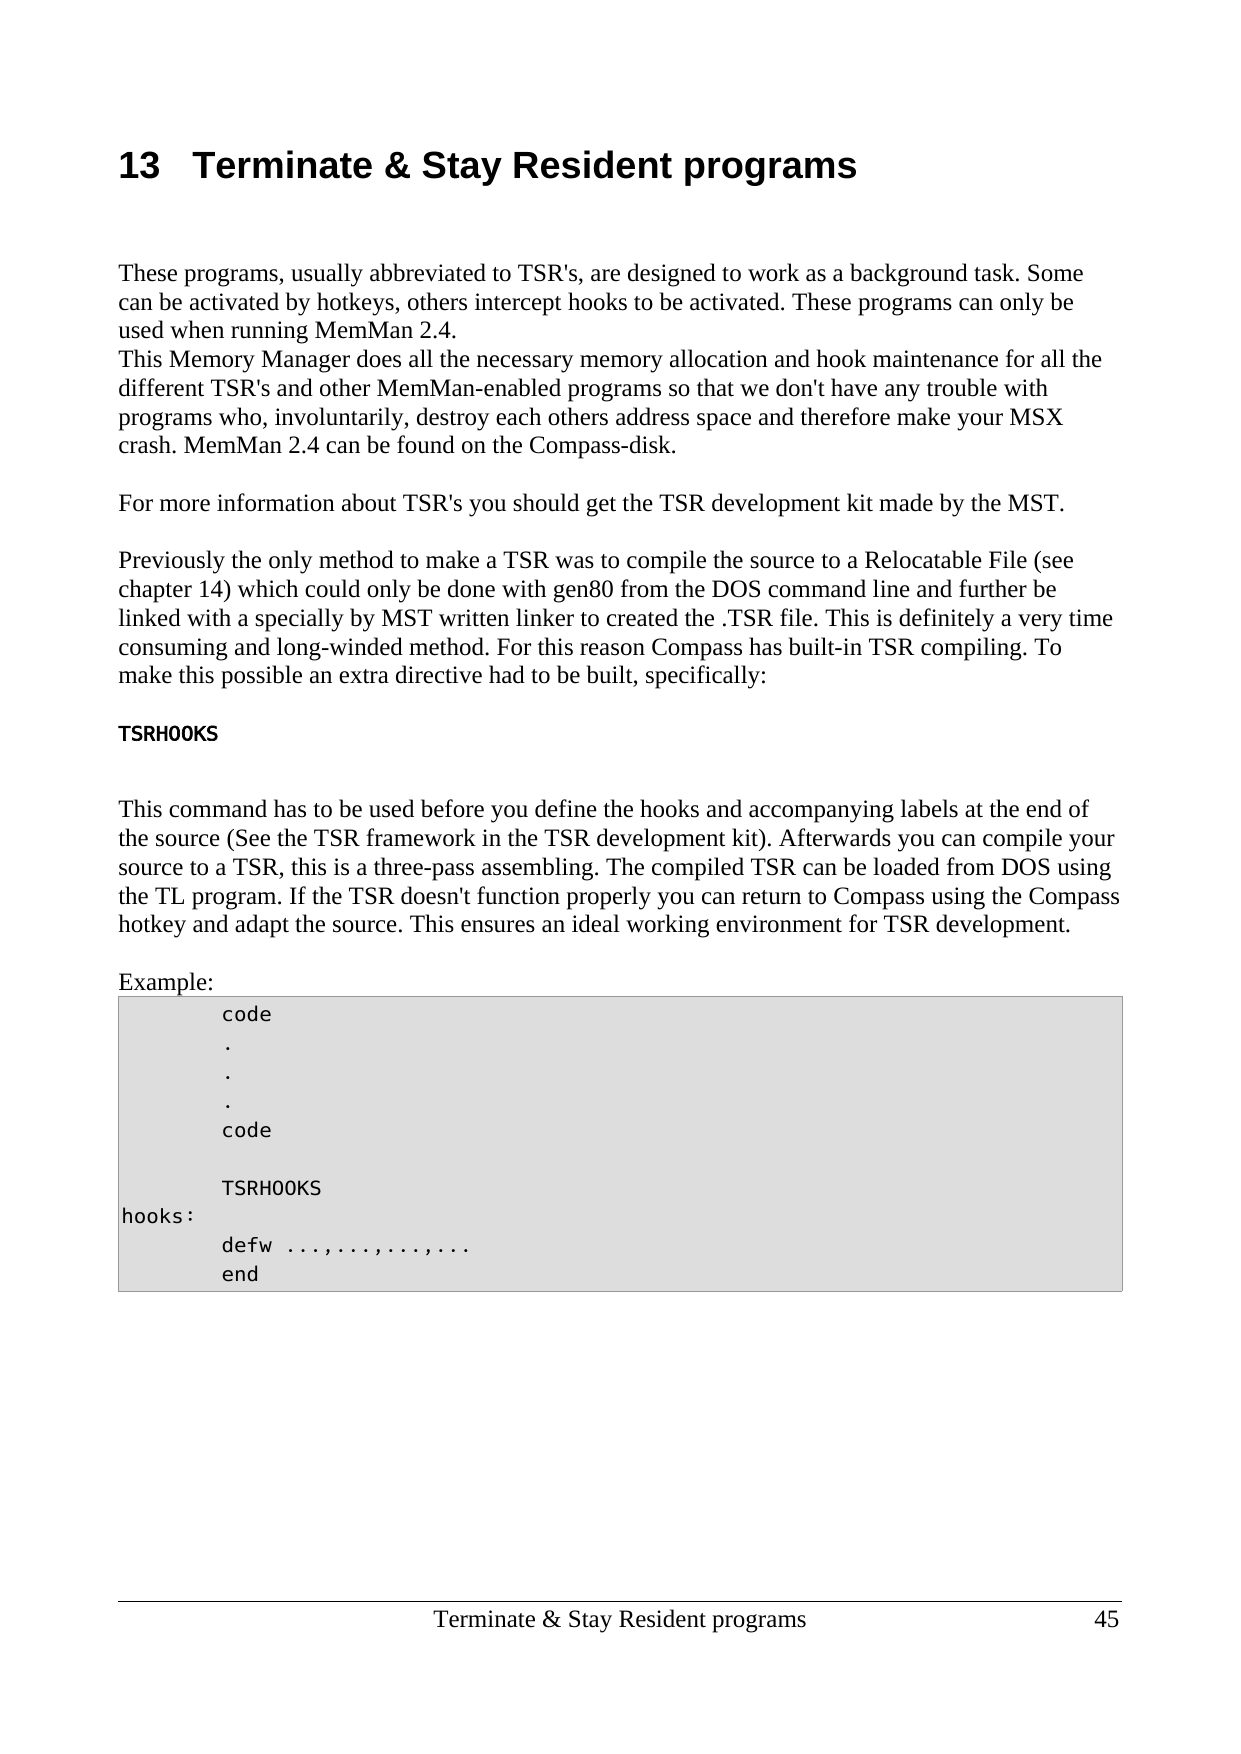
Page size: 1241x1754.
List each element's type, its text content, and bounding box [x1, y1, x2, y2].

text These programs, usually abbreviated to TSR's, are designed to work as a background task. Some can be activated by hotkeys, others intercept hooks to be activated. These programs can only be used when running MemMan 2.4. [118, 258, 1122, 344]
text TSRHOOKS [118, 718, 1122, 747]
text . [119, 1083, 1122, 1112]
text This Memory Manager does all the necessary memory allocation and hook maintenance for all the different TSR's and other MemMan-enabled programs so that we don't have any trouble with programs who, involuntarily, destroy each others address space and therefore make your MSX crash. MemMan 2.4 can be found on the Compass-disk. [118, 344, 1122, 459]
text Previously the only method to make a TSR was to compile the source to a Relocatable File (see chapter 14) which could only be done with gen80 from the DOS command line and further be linked with a specially by MST written linker to created the .TSR file. This is definitely a very time consuming and long-winded method. For this reason Compass has built-in TSR compiling. To make this possible an extra directive had to be built, specifically: [118, 546, 1122, 689]
text end [119, 1256, 1122, 1291]
text . [119, 1054, 1122, 1083]
text code [119, 997, 1122, 1025]
text Example: [118, 967, 1122, 996]
text For more information about TSR's you should get the TSR development kit made by the MST. [118, 488, 1122, 517]
text code [119, 1112, 1122, 1141]
subtitle Terminate & Stay Resident programs [118, 143, 1122, 187]
text hooks: [119, 1198, 1122, 1227]
text defw ...,...,...,... [119, 1227, 1122, 1256]
text . [119, 1025, 1122, 1054]
text This command has to be used before you define the hooks and accompanying labels at the end of the source (See the TSR framework in the TSR development kit). Afterwards you can compile your source to a TSR, this is a three-pass assembling. The compiled TSR can be loaded from DOS using the TL program. If the TSR doesn't function properly you can return to Compass using the Compass hotkey and adapt the source. This ensures an ideal working environment for TSR development. [118, 794, 1122, 938]
text TSRHOOKS [119, 1169, 1122, 1198]
